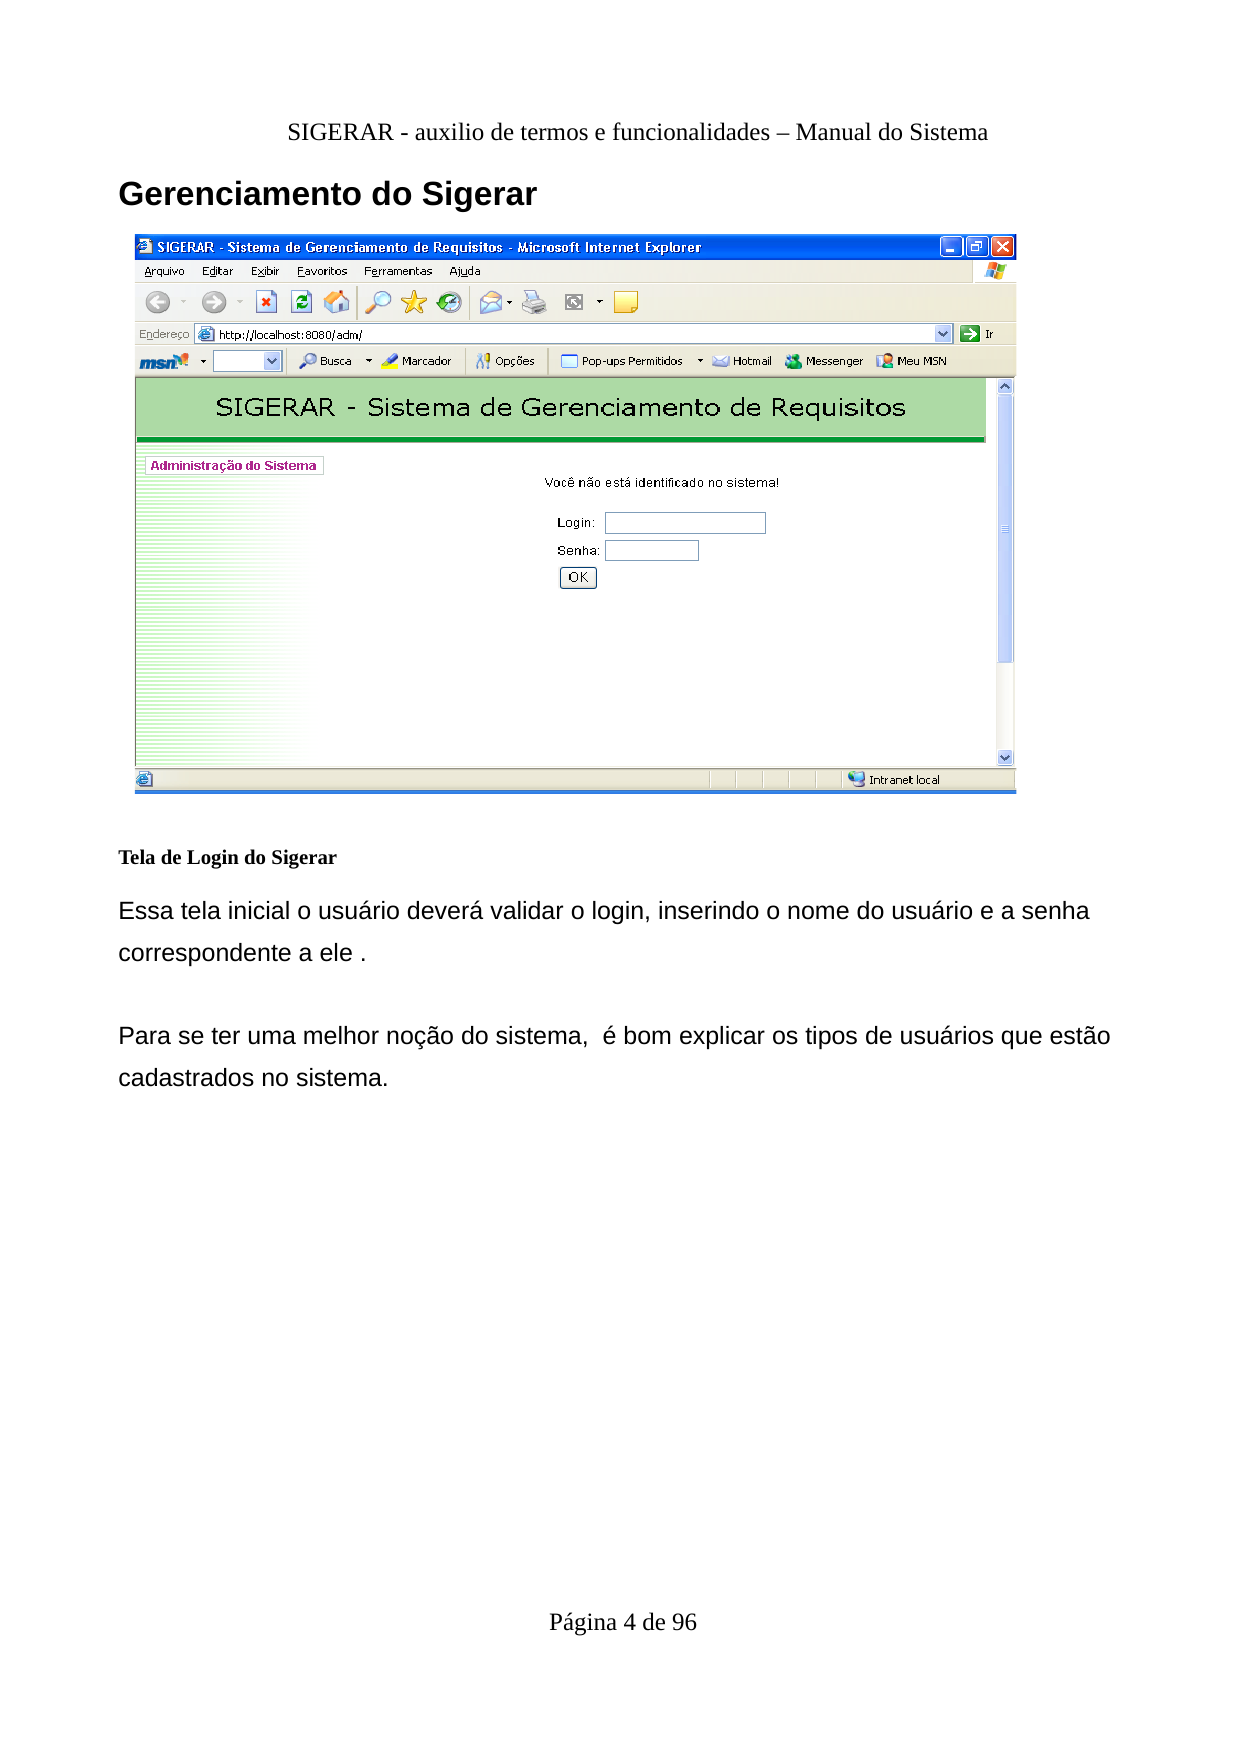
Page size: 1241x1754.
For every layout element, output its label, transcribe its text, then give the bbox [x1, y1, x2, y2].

text Para se ter uma melhor noção do sistema, é bom explicar os tipos de usuários que estão cadastrados no sistema. [118, 1022, 1134, 1092]
subtitle Gerenciamento do Sigerar [118, 175, 1134, 213]
text Tela de Login do Sigerar [118, 846, 1134, 869]
text Essa tela inicial o usuário deverá validar o login, inserindo o nome do usuário e a senha correspondente a ele . [118, 897, 1134, 966]
picture [134, 234, 1017, 823]
